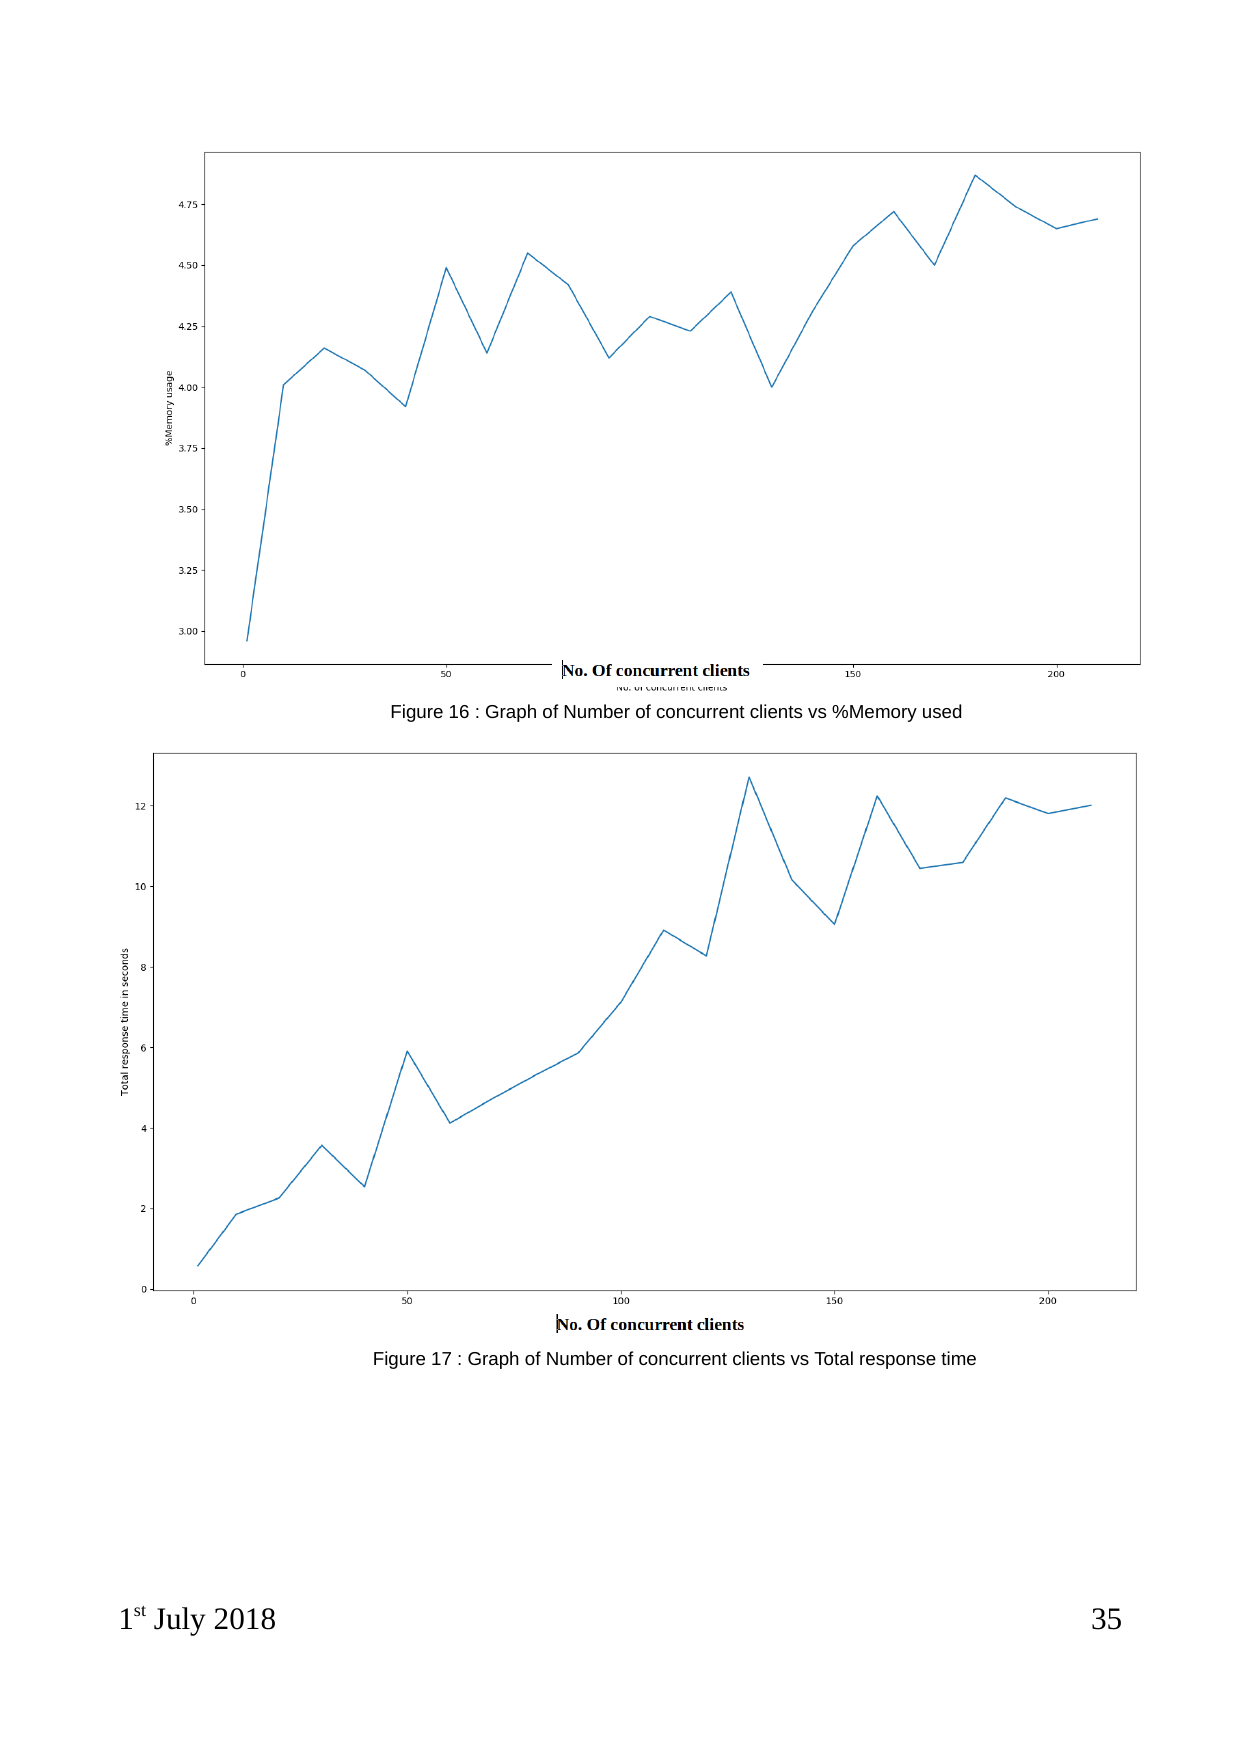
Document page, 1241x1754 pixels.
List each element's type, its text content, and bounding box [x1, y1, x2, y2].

subtitle Figure 17 : Graph of Number of concurrent clients vs Total response time [118, 1349, 1122, 1370]
subtitle Figure 16 : Graph of Number of concurrent clients vs %Memory used [118, 154, 1122, 723]
picture [106, 747, 1144, 1349]
picture [157, 134, 1161, 702]
subtitle [118, 737, 1122, 747]
